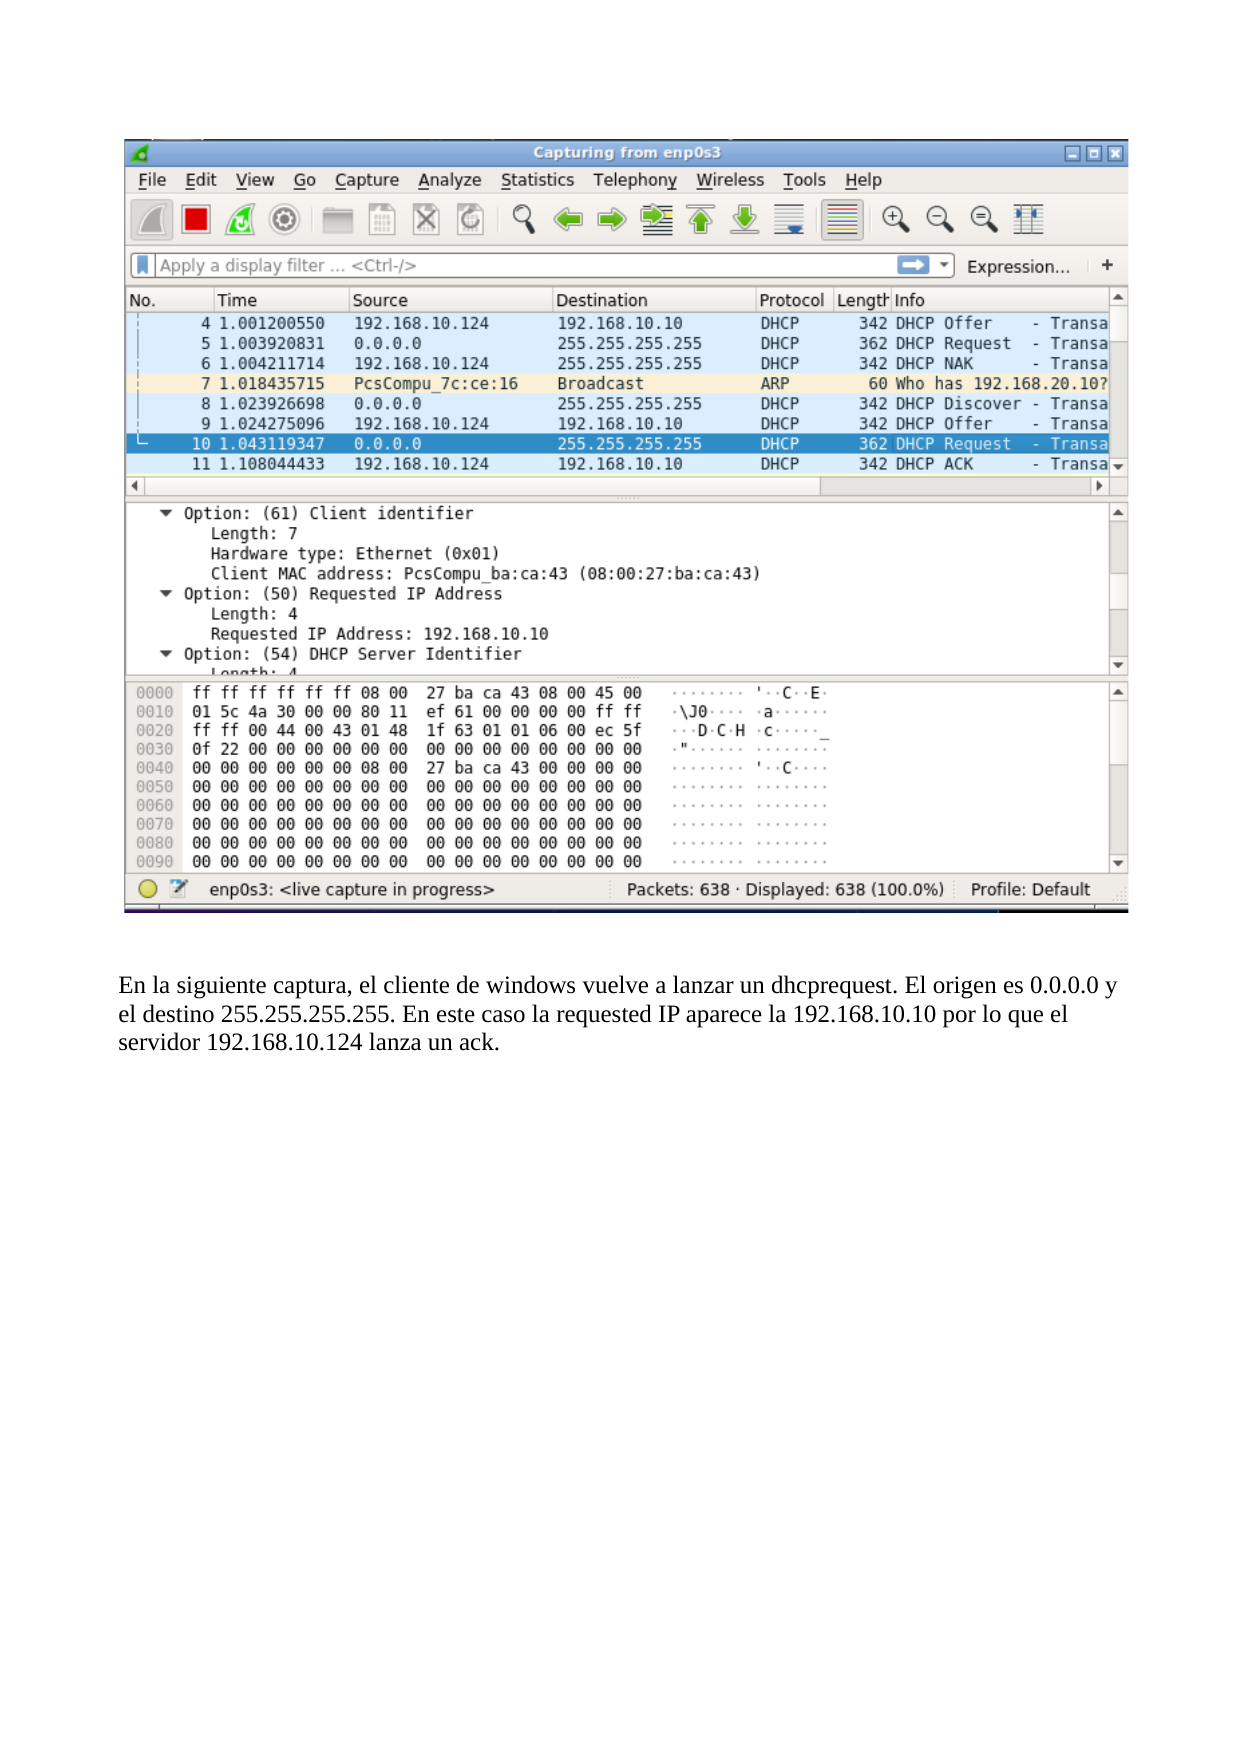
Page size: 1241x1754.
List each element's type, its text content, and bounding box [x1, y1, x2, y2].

picture [124, 139, 1129, 913]
text En la siguiente captura, el cliente de windows vuelve a lanzar un dhcprequest. El origen es 0.0.0.0 y el destino 255.255.255.255. En este caso la requested IP aparece la 192.168.10.10 por lo que el servidor 192.168.10.124 lanza un ack. [118, 970, 1122, 1056]
